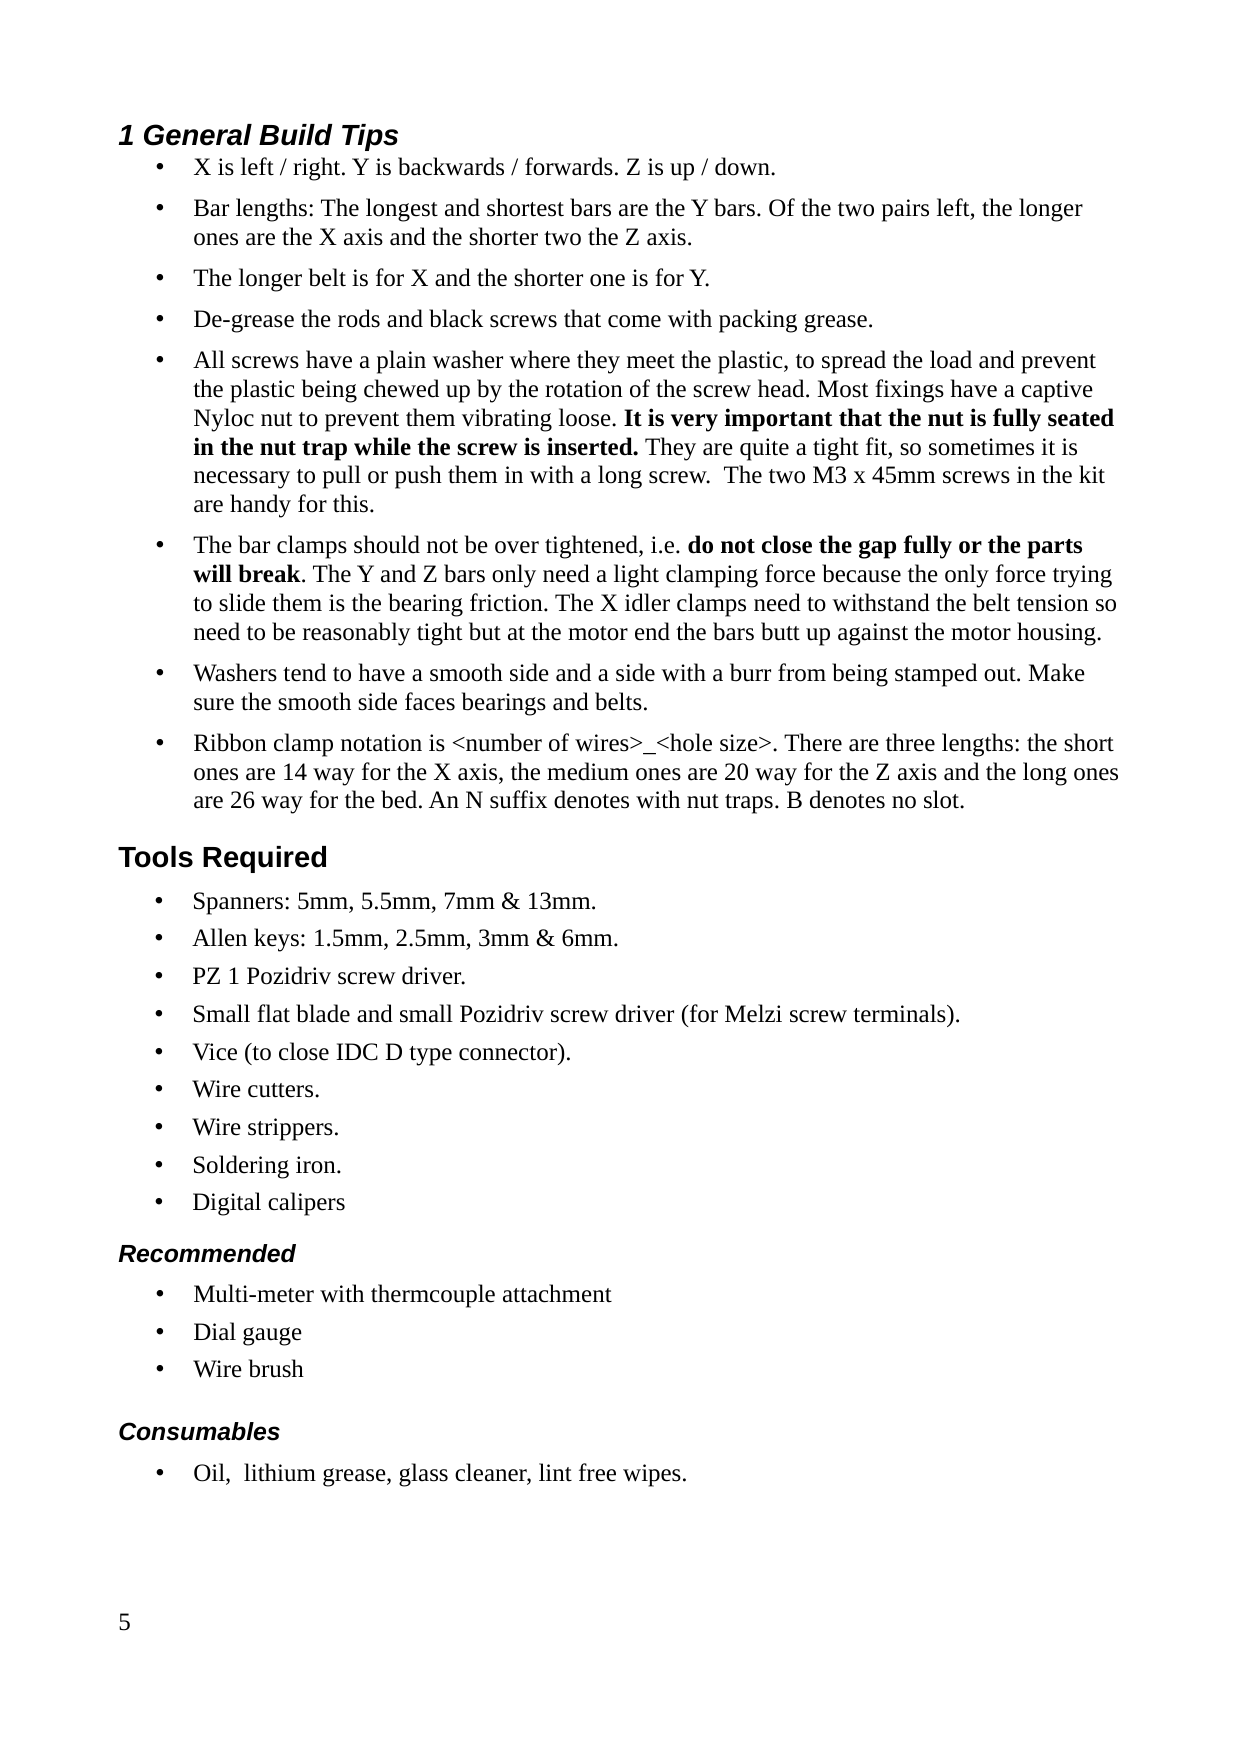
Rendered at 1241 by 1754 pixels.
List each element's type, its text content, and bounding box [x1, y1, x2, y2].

list Wire cutters. [154, 1074, 1122, 1103]
subtitle Consumables [118, 1417, 1122, 1446]
list Multi-meter with thermcouple attachment [156, 1279, 1122, 1308]
list Oil, lithium grease, glass cleaner, lint free wipes. [156, 1458, 1122, 1487]
list Dial gauge [156, 1317, 1122, 1346]
list PZ 1 Pozidriv screw driver. [154, 961, 1122, 990]
list Bar lengths: The longest and shortest bars are the Y bars. Of the two pairs left, the longer ones are the X axis and the shorter two the Z axis. [156, 193, 1122, 250]
subtitle Recommended [118, 1239, 1122, 1267]
list X is left / right. Y is backwards / forwards. Z is up / down. [156, 152, 1122, 180]
list De-grease the rods and black screws that come with packing grease. [156, 304, 1122, 333]
list Small flat blade and small Pozidriv screw driver (for Melzi screw terminals). [154, 999, 1122, 1028]
list Allen keys: 1.5mm, 2.5mm, 3mm & 6mm. [154, 923, 1122, 952]
list Washers tend to have a smooth side and a side with a burr from being stamped out. Make sure the smooth side faces bearings and belts. [156, 658, 1122, 715]
list Soldering iron. [154, 1150, 1122, 1178]
list Ribbon clamp notation is <number of wires>_<hole size>. There are three lengths: the short ones are 14 way for the X axis, the medium ones are 20 way for the Z axis and the long ones are 26 way for the bed. An N suffix denotes with nut traps. B denotes no slot. [156, 728, 1122, 814]
subtitle General Build Tips [118, 118, 1122, 152]
list The bar clamps should not be over tightened, i.e. do not close the gap fully or the parts will break. The Y and Z bars only need a light clamping force because the only force trying to slide them is the bearing friction. The X idler clamps need to withstand the belt tension so need to be reasonably tight but at the motor end the bars butt up against the motor housing. [156, 530, 1122, 645]
list Digital calipers [154, 1187, 1122, 1216]
list The longer belt is for X and the shorter one is for Y. [156, 263, 1122, 292]
list Vice (to close IDC D type connector). [154, 1037, 1122, 1065]
subtitle Tools Required [43, 840, 1122, 874]
list Wire brush [156, 1354, 1122, 1383]
list All screws have a plain washer where they meet the plastic, to spread the load and prevent the plastic being chewed up by the rotation of the screw head. Most fixings have a captive Nyloc nut to prevent them vibrating loose. It is very important that the nut is fully seated in the nut trap while the screw is inserted. They are quite a tight fit, so sometimes it is necessary to pull or push them in with a long screw. The two M3 x 45mm screws in the kit are handy for this. [156, 345, 1122, 518]
list Spanners: 5mm, 5.5mm, 7mm & 13mm. [154, 886, 1122, 914]
list Wire strippers. [154, 1112, 1122, 1141]
